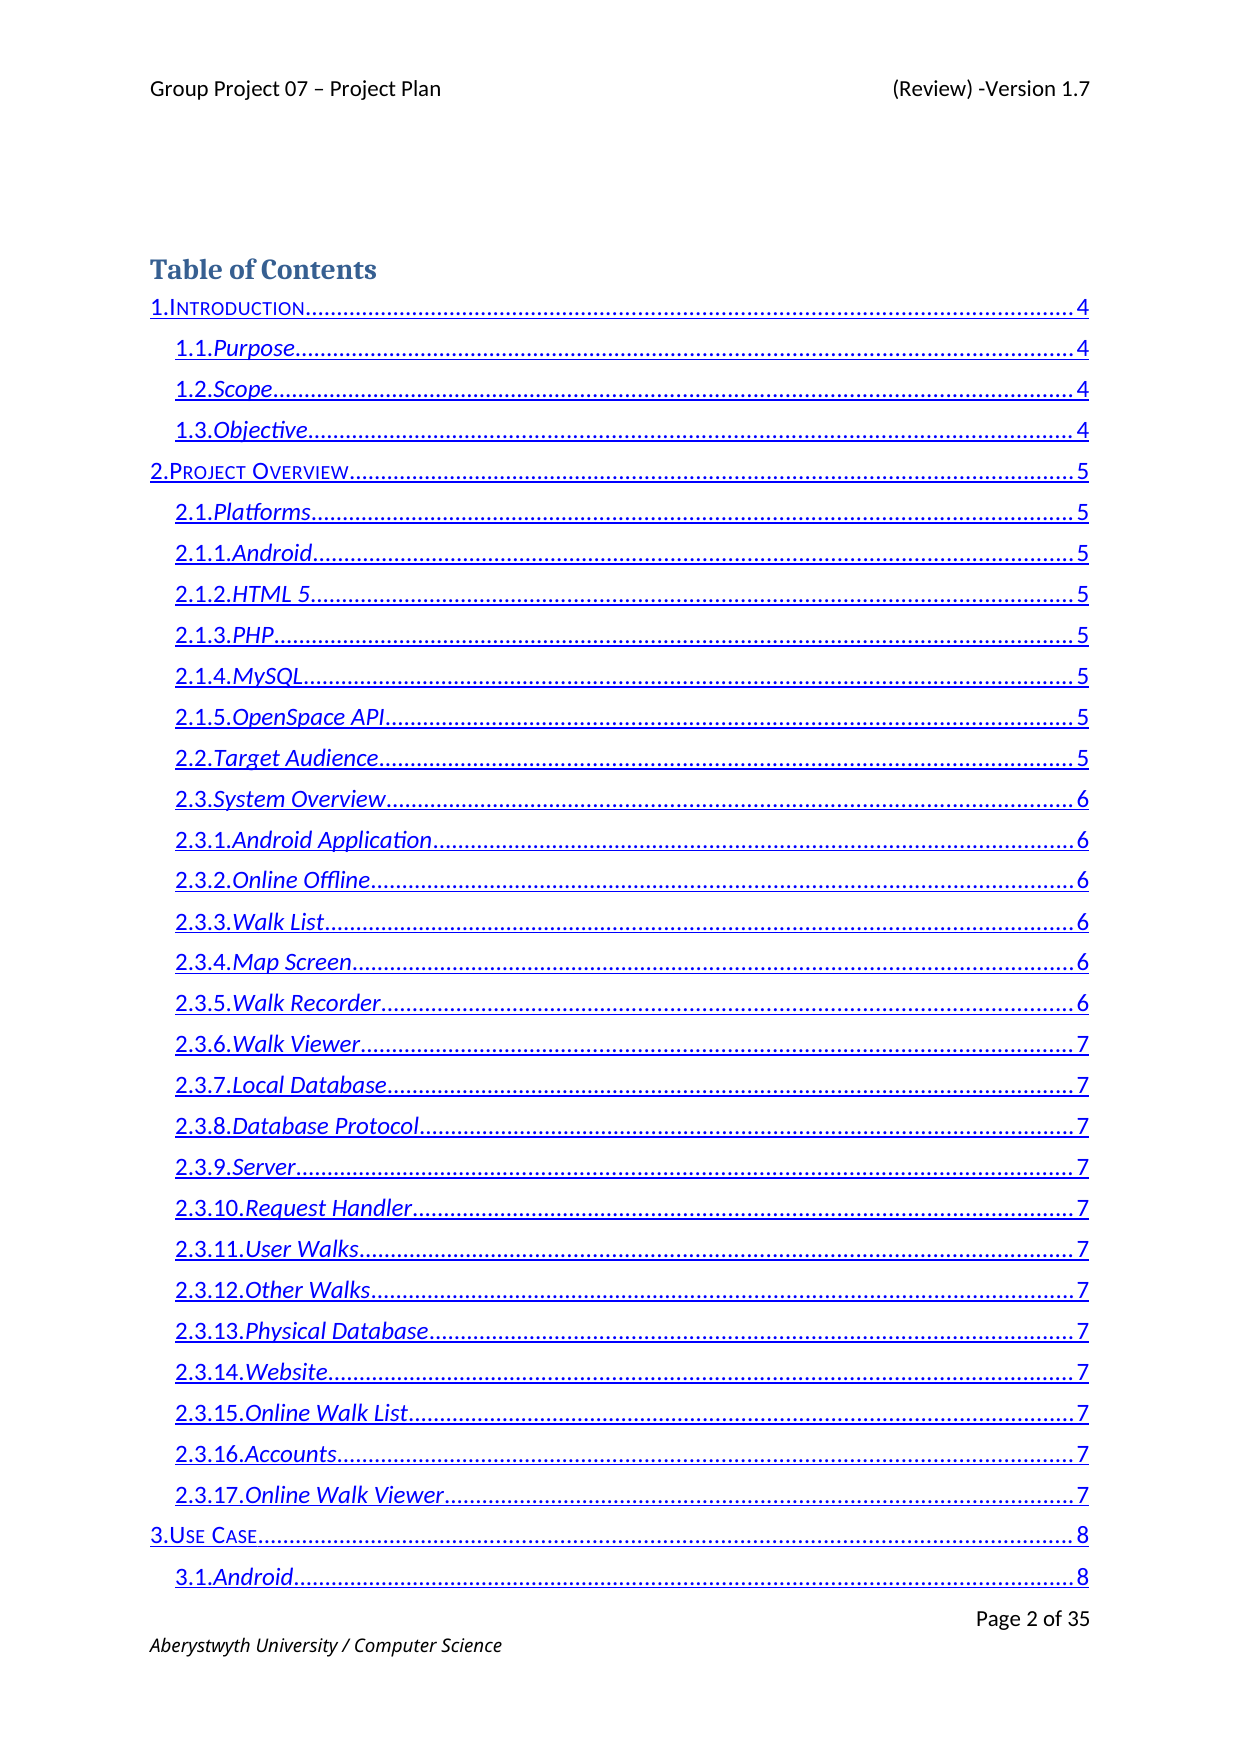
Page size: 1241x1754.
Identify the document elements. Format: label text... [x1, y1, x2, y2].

text 2.3. System Overview 6 [175, 783, 1090, 813]
text 2.1.3. PHP 5 [175, 619, 1090, 649]
subtitle Table of Contents [150, 253, 1090, 287]
text 1.2. Scope 4 [175, 373, 1090, 404]
text 2.3.4. Map Screen 6 [175, 947, 1090, 977]
text 2.3.13. Physical Database 7 [175, 1315, 1090, 1346]
text 3. Use Case 8 [150, 1520, 1090, 1550]
text 2.3.3. Walk List 6 [175, 906, 1090, 936]
text 1.1. Purpose 4 [175, 332, 1090, 363]
text 1. Introduction 4 [150, 292, 1090, 322]
text 2.1. Platforms 5 [175, 496, 1090, 527]
text 2.3.10. Request Handler 7 [175, 1192, 1090, 1223]
text 2.3.8. Database Protocol 7 [175, 1110, 1090, 1141]
text 2.1.5. OpenSpace API 5 [175, 701, 1090, 731]
text 2.3.5. Walk Recorder 6 [175, 987, 1090, 1018]
text 2.1.4. MySQL 5 [175, 660, 1090, 691]
text 2.3.14. Website 7 [175, 1356, 1090, 1386]
text 2.3.17. Online Walk Viewer 7 [175, 1479, 1090, 1509]
text 2.1.1. Android 5 [175, 537, 1090, 568]
text 2.3.12. Other Walks 7 [175, 1274, 1090, 1304]
text 2.3.2. Online Offline 6 [175, 865, 1090, 895]
text 2.2. Target Audience 5 [175, 742, 1090, 772]
text 2.3.15. Online Walk List 7 [175, 1397, 1090, 1427]
text 2.1.2. HTML 5 5 [175, 578, 1090, 609]
text 3.1. Android 8 [175, 1561, 1090, 1591]
text 2.3.16. Accounts 7 [175, 1438, 1090, 1468]
text 2.3.7. Local Database 7 [175, 1069, 1090, 1100]
text 2.3.11. User Walks 7 [175, 1233, 1090, 1264]
text 2. Project Overview 5 [150, 455, 1090, 486]
text 2.3.6. Walk Viewer 7 [175, 1028, 1090, 1059]
text 2.3.9. Server 7 [175, 1151, 1090, 1182]
text 2.3.1. Android Application 6 [175, 824, 1090, 854]
text 1.3. Objective 4 [175, 414, 1090, 445]
